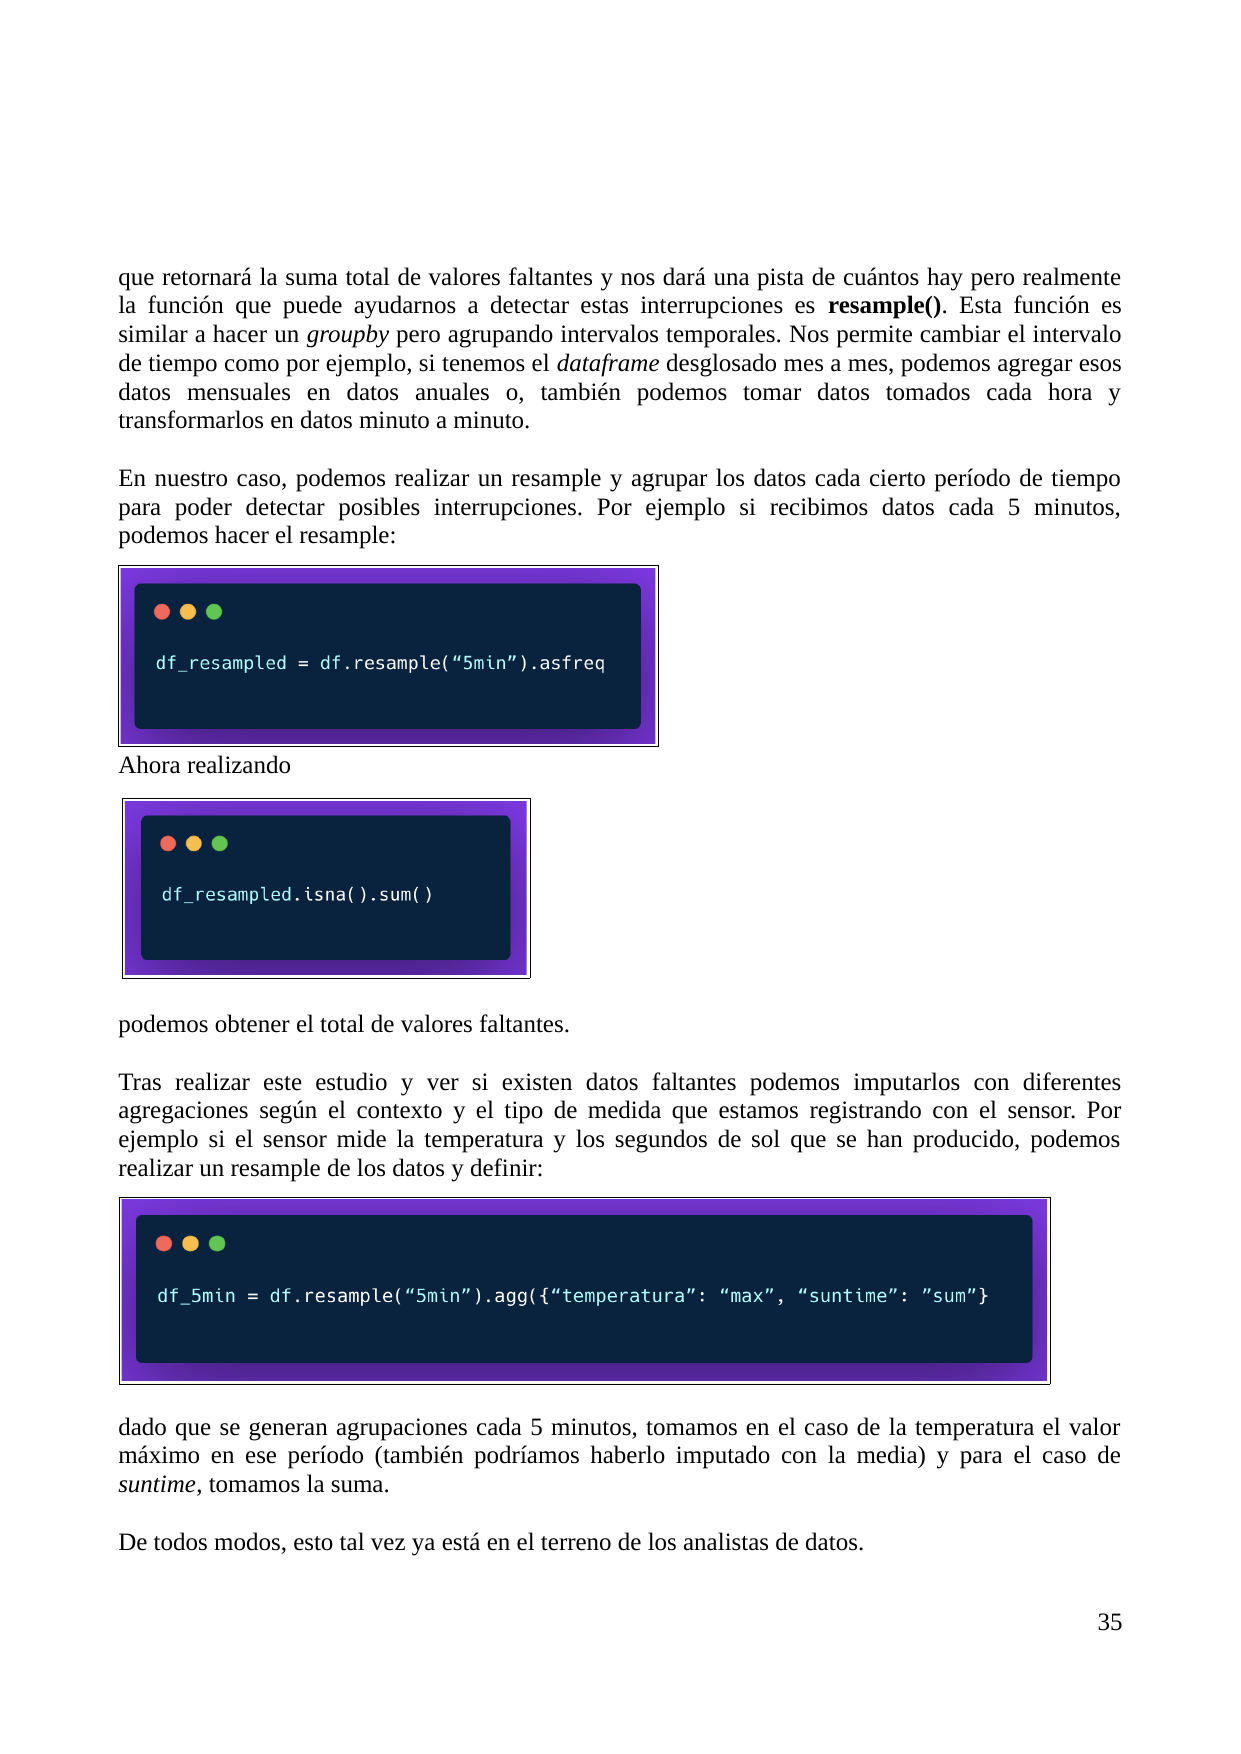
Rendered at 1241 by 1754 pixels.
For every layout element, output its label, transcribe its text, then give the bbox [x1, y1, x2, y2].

text De todos modos, esto tal vez ya está en el terreno de los analistas de datos. [118, 1527, 1122, 1556]
text que retornará la suma total de valores faltantes y nos dará una pista de cuántos hay pero realmente la función que puede ayudarnos a detectar estas interrupciones es resample(). Esta función es similar a hacer un groupby pero agrupando intervalos temporales. Nos permite cambiar el intervalo de tiempo como por ejemplo, si tenemos el dataframe desglosado mes a mes, podemos agregar esos datos mensuales en datos anuales o, también podemos tomar datos tomados cada hora y transformarlos en datos minuto a minuto. [118, 262, 1122, 434]
text Ahora realizando [118, 751, 1122, 779]
picture [120, 568, 656, 744]
text podemos obtener el total de valores faltantes. [118, 1009, 1122, 1038]
picture [121, 1199, 1048, 1381]
text Tras realizar este estudio y ver si existen datos faltantes podemos imputarlos con diferentes agregaciones según el contexto y el tipo de medida que estamos registrando con el sensor. Por ejemplo si el sensor mide la temperatura y los segundos de sol que se han producido, podemos realizar un resample de los datos y definir: [118, 1067, 1122, 1182]
text En nuestro caso, podemos realizar un resample y agrupar los datos cada cierto período de tiempo para poder detectar posibles interrupciones. Por ejemplo si recibimos datos cada 5 minutos, podemos hacer el resample: [118, 463, 1122, 549]
picture [124, 801, 527, 975]
text dado que se generan agrupaciones cada 5 minutos, tomamos en el caso de la temperatura el valor máximo en ese período (también podríamos haberlo imputado con la media) y para el caso de suntime, tomamos la suma. [118, 1412, 1122, 1498]
